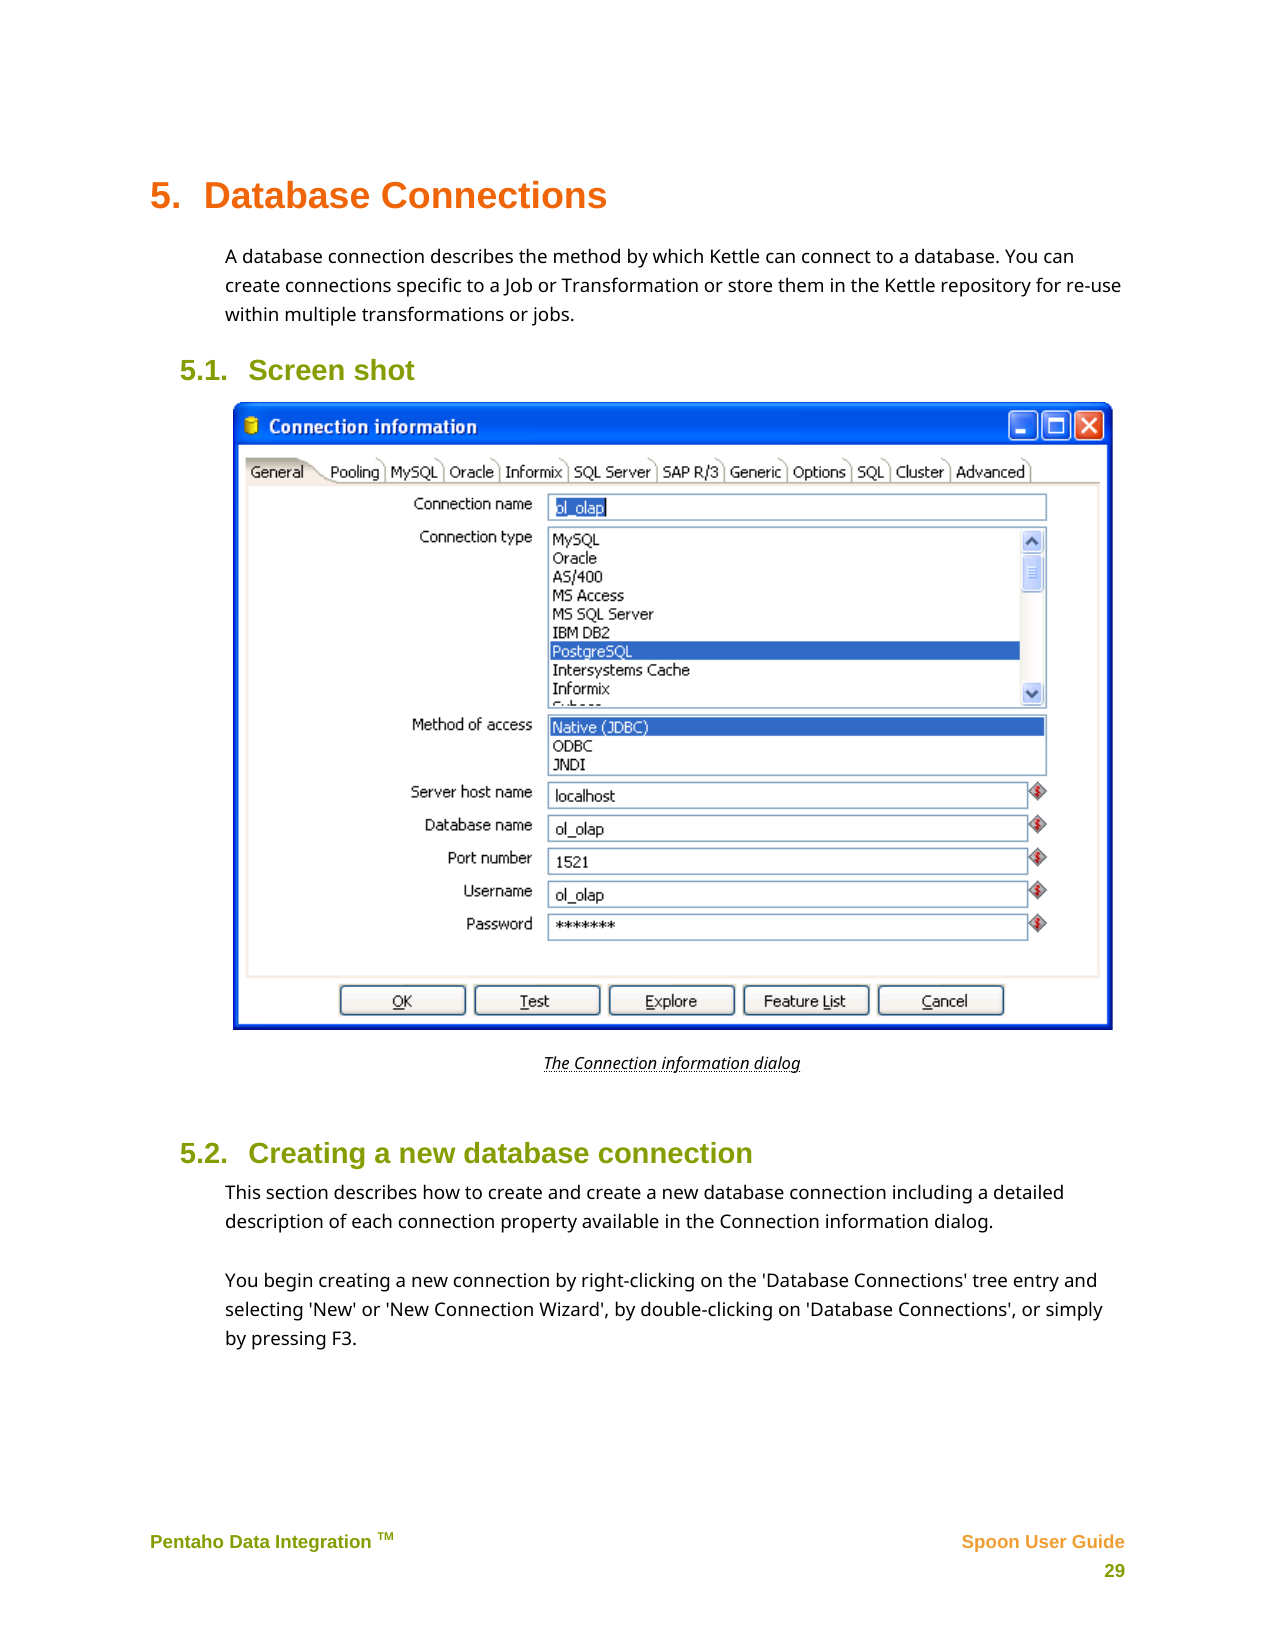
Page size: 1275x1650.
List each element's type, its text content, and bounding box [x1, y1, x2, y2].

text The Connection information dialog [233, 1052, 1113, 1075]
text You begin creating a new connection by right-clicking on the 'Database Connections' tree entry and selecting 'New' or 'New Connection Wizard', by double-clicking on 'Database Connections', or simply by pressing F3. [225, 1264, 1125, 1351]
text This section describes how to create and create a new database connection including a detailed description of each connection property available in the Connection information dialog. [225, 1176, 1125, 1235]
subtitle Database Connections [150, 181, 1125, 216]
picture [233, 402, 1113, 1030]
subtitle Screen shot [179, 352, 1125, 387]
text A database connection describes the method by which Kettle can connect to a database. You can create connections specific to a Job or Transformation or store them in the Kettle repository for re-use within multiple transformations or jobs. [225, 240, 1125, 327]
subtitle Creating a new database connection [179, 1135, 1125, 1170]
